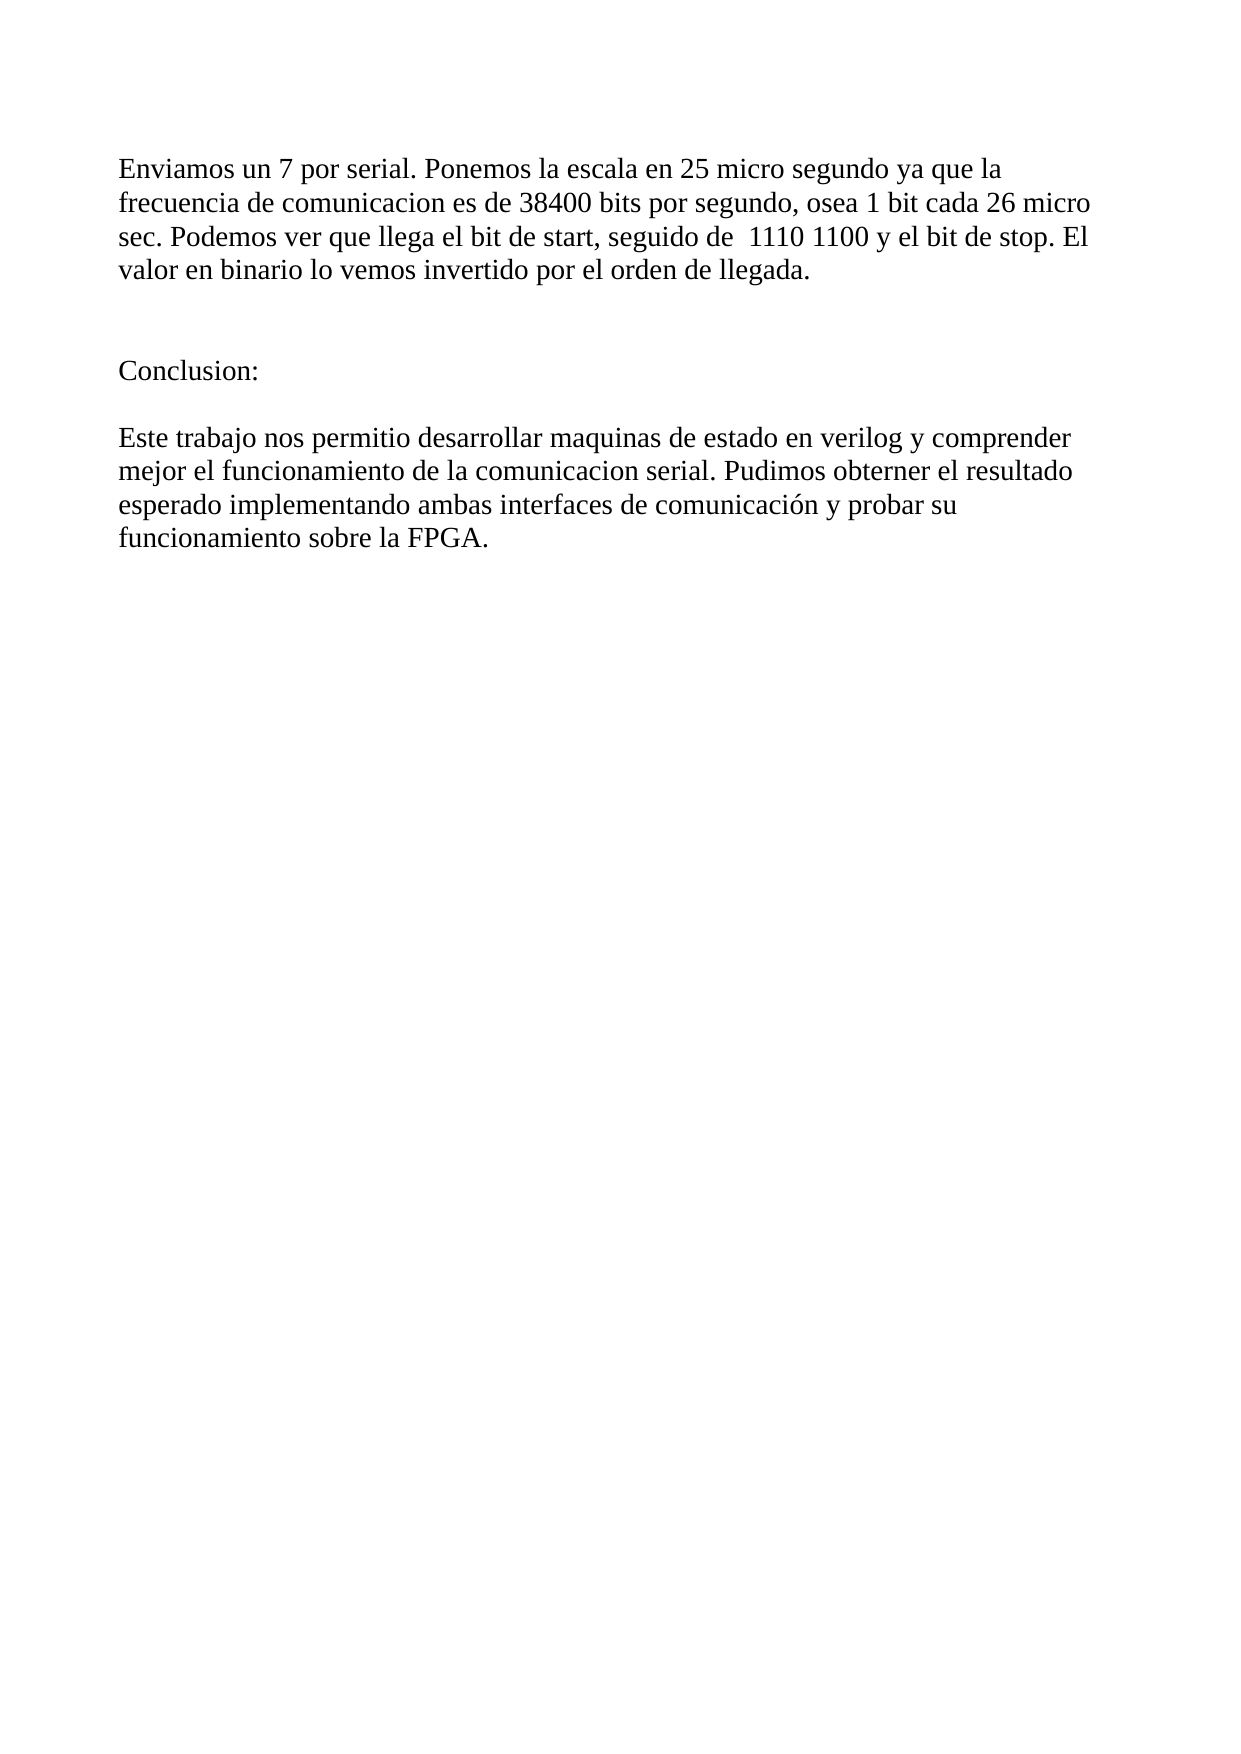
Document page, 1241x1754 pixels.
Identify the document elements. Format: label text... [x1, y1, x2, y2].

text Conclusion: [118, 353, 1122, 386]
text Enviamos un 7 por serial. Ponemos la escala en 25 micro segundo ya que la frecuencia de comunicacion es de 38400 bits por segundo, osea 1 bit cada 26 micro sec. Podemos ver que llega el bit de start, seguido de 1110 1100 y el bit de stop. El valor en binario lo vemos invertido por el orden de llegada. [118, 152, 1122, 286]
text Este trabajo nos permitio desarrollar maquinas de estado en verilog y comprender mejor el funcionamiento de la comunicacion serial. Pudimos obterner el resultado esperado implementando ambas interfaces de comunicación y probar su funcionamiento sobre la FPGA. [118, 420, 1122, 554]
